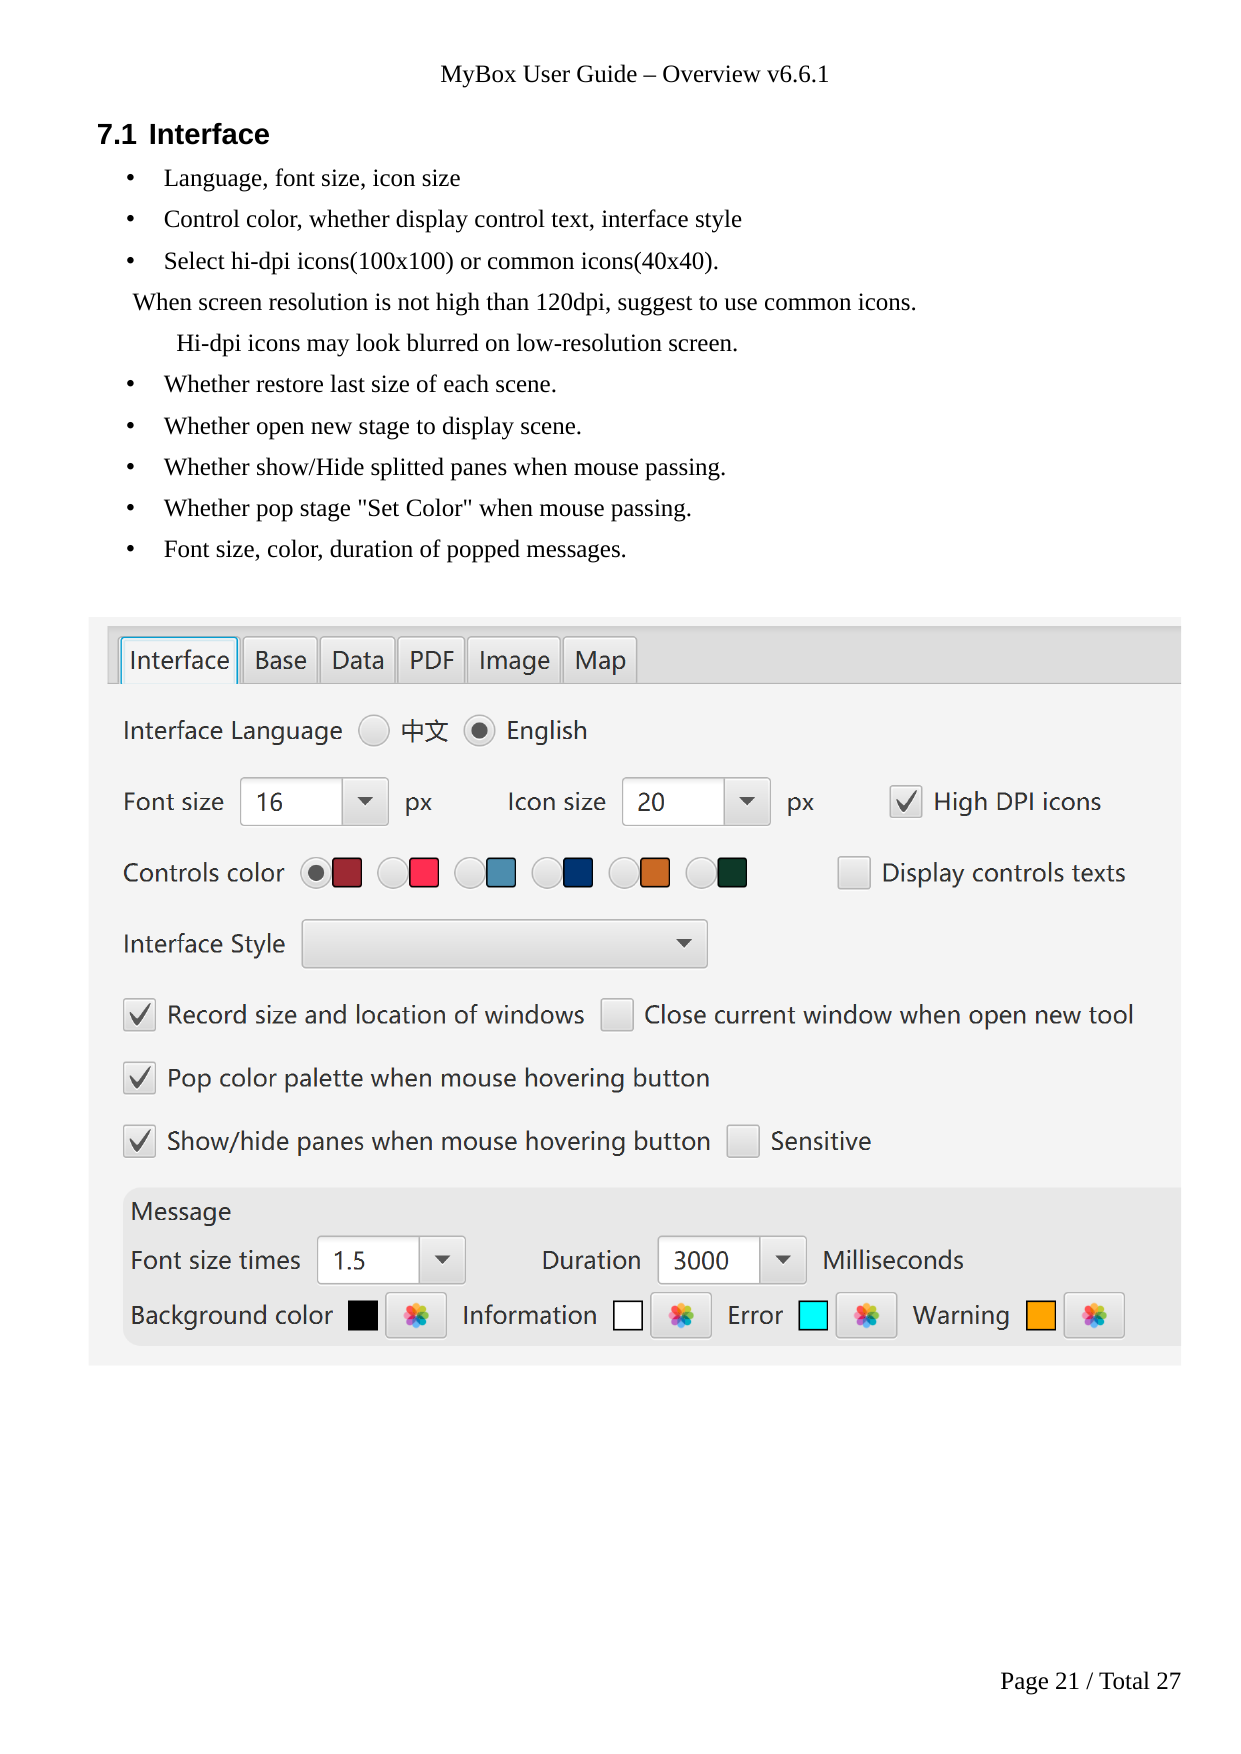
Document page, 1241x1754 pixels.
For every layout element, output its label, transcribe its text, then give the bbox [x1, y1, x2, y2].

list Language, font size, icon size [126, 163, 1181, 192]
picture [88, 617, 1182, 1366]
list Whether restore last size of each scene. [126, 369, 1181, 398]
list Select hi-dpi icons(100x100) or common icons(40x40). [126, 246, 1181, 274]
list Control color, whether display control text, interface style [126, 204, 1181, 233]
subtitle Interface [88, 117, 1181, 151]
list Whether show/Hide splitted panes when mouse passing. [126, 452, 1181, 481]
list Whether open new stage to display scene. [126, 411, 1181, 439]
text When screen resolution is not high than 120dpi, suggest to use common icons. [88, 287, 1181, 316]
list Whether pop stage "Set Color" when mouse passing. [126, 493, 1181, 522]
text Hi-dpi icons may look blurred on low-resolution screen. [88, 328, 1181, 357]
list Font size, color, duration of popped messages. [126, 534, 1181, 563]
